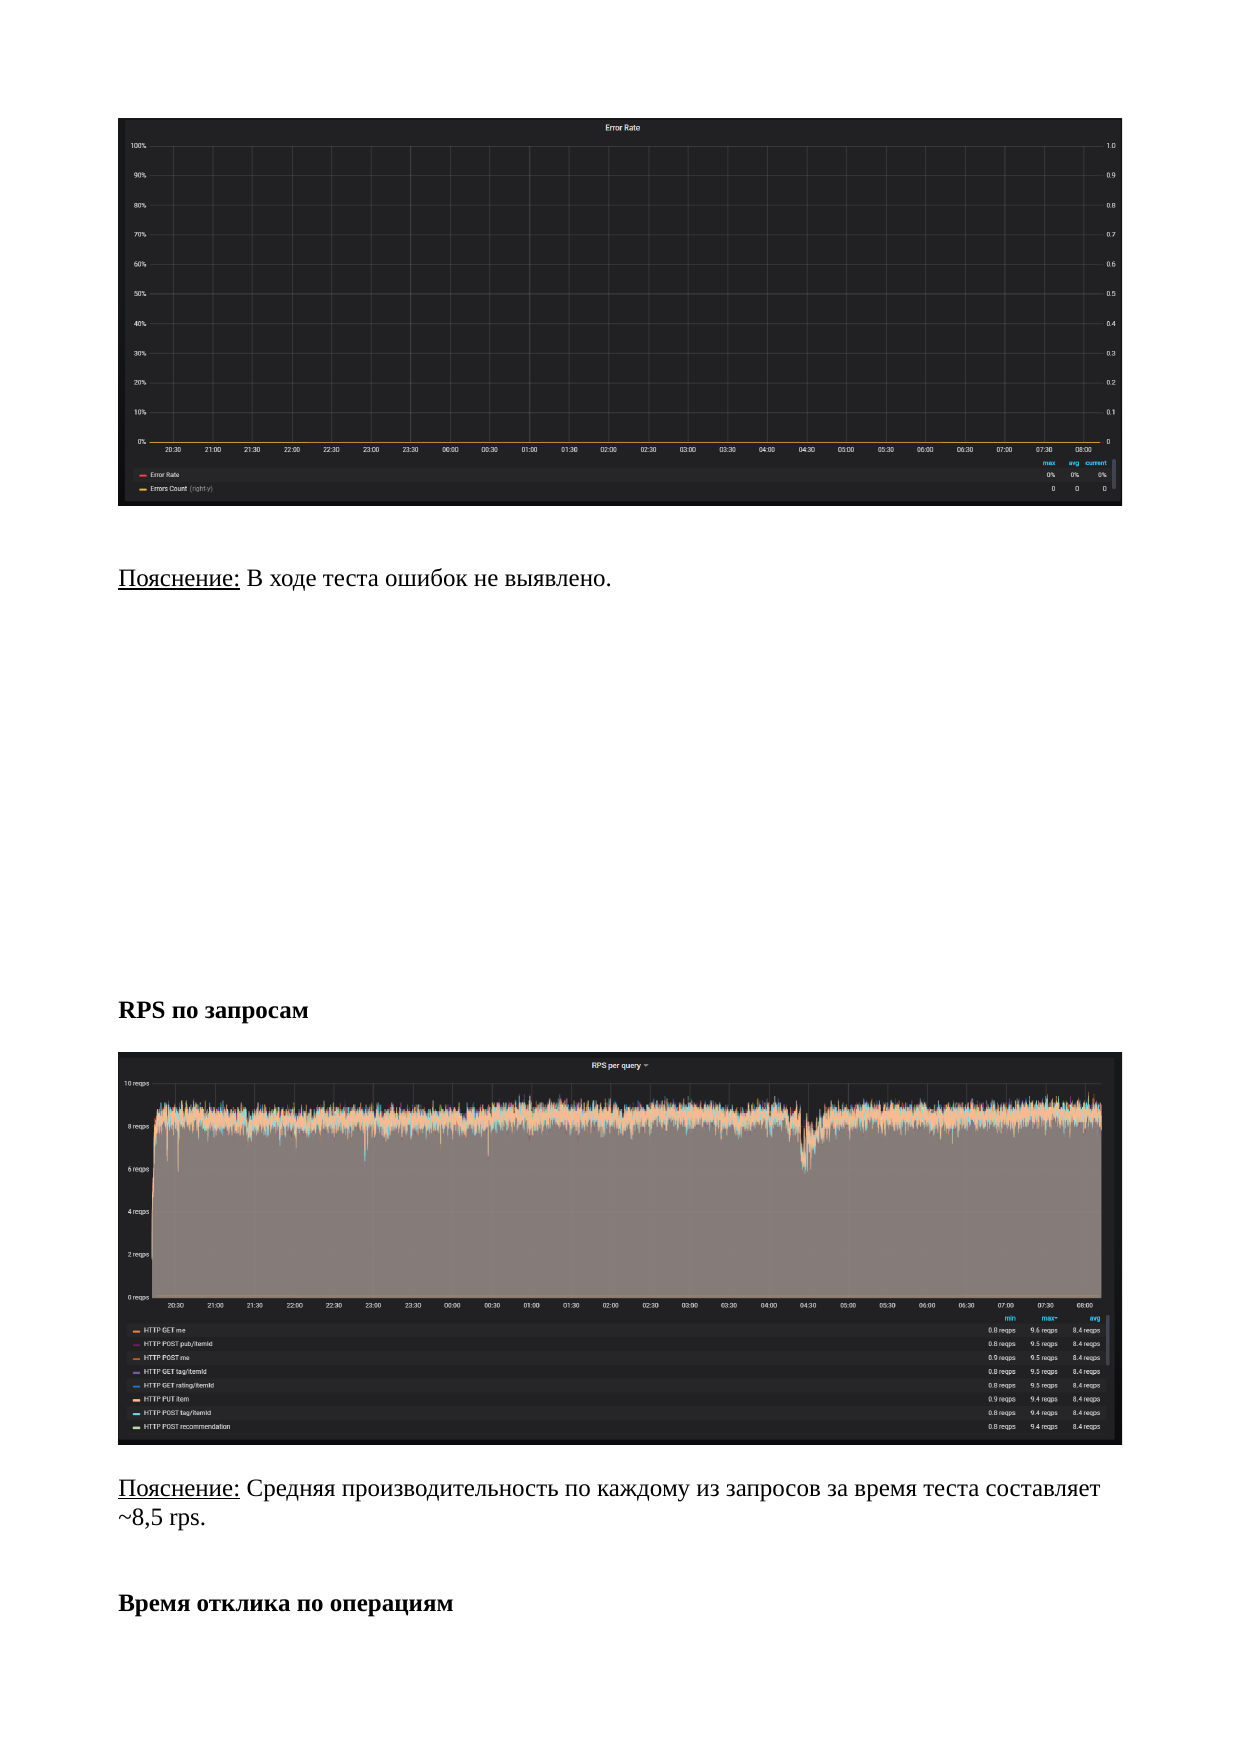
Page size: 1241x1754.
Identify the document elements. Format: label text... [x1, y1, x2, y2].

text Пояснение: В ходе теста ошибок не выявлено. [118, 563, 1122, 592]
picture [118, 1052, 1123, 1445]
picture [118, 118, 1123, 506]
text Время отклика по операциям [118, 1588, 1122, 1617]
text Пояснение: Средняя производительность по каждому из запросов за время теста составляет ~8,5 rps. [118, 1473, 1122, 1530]
text RPS по запросам [118, 995, 1122, 1023]
